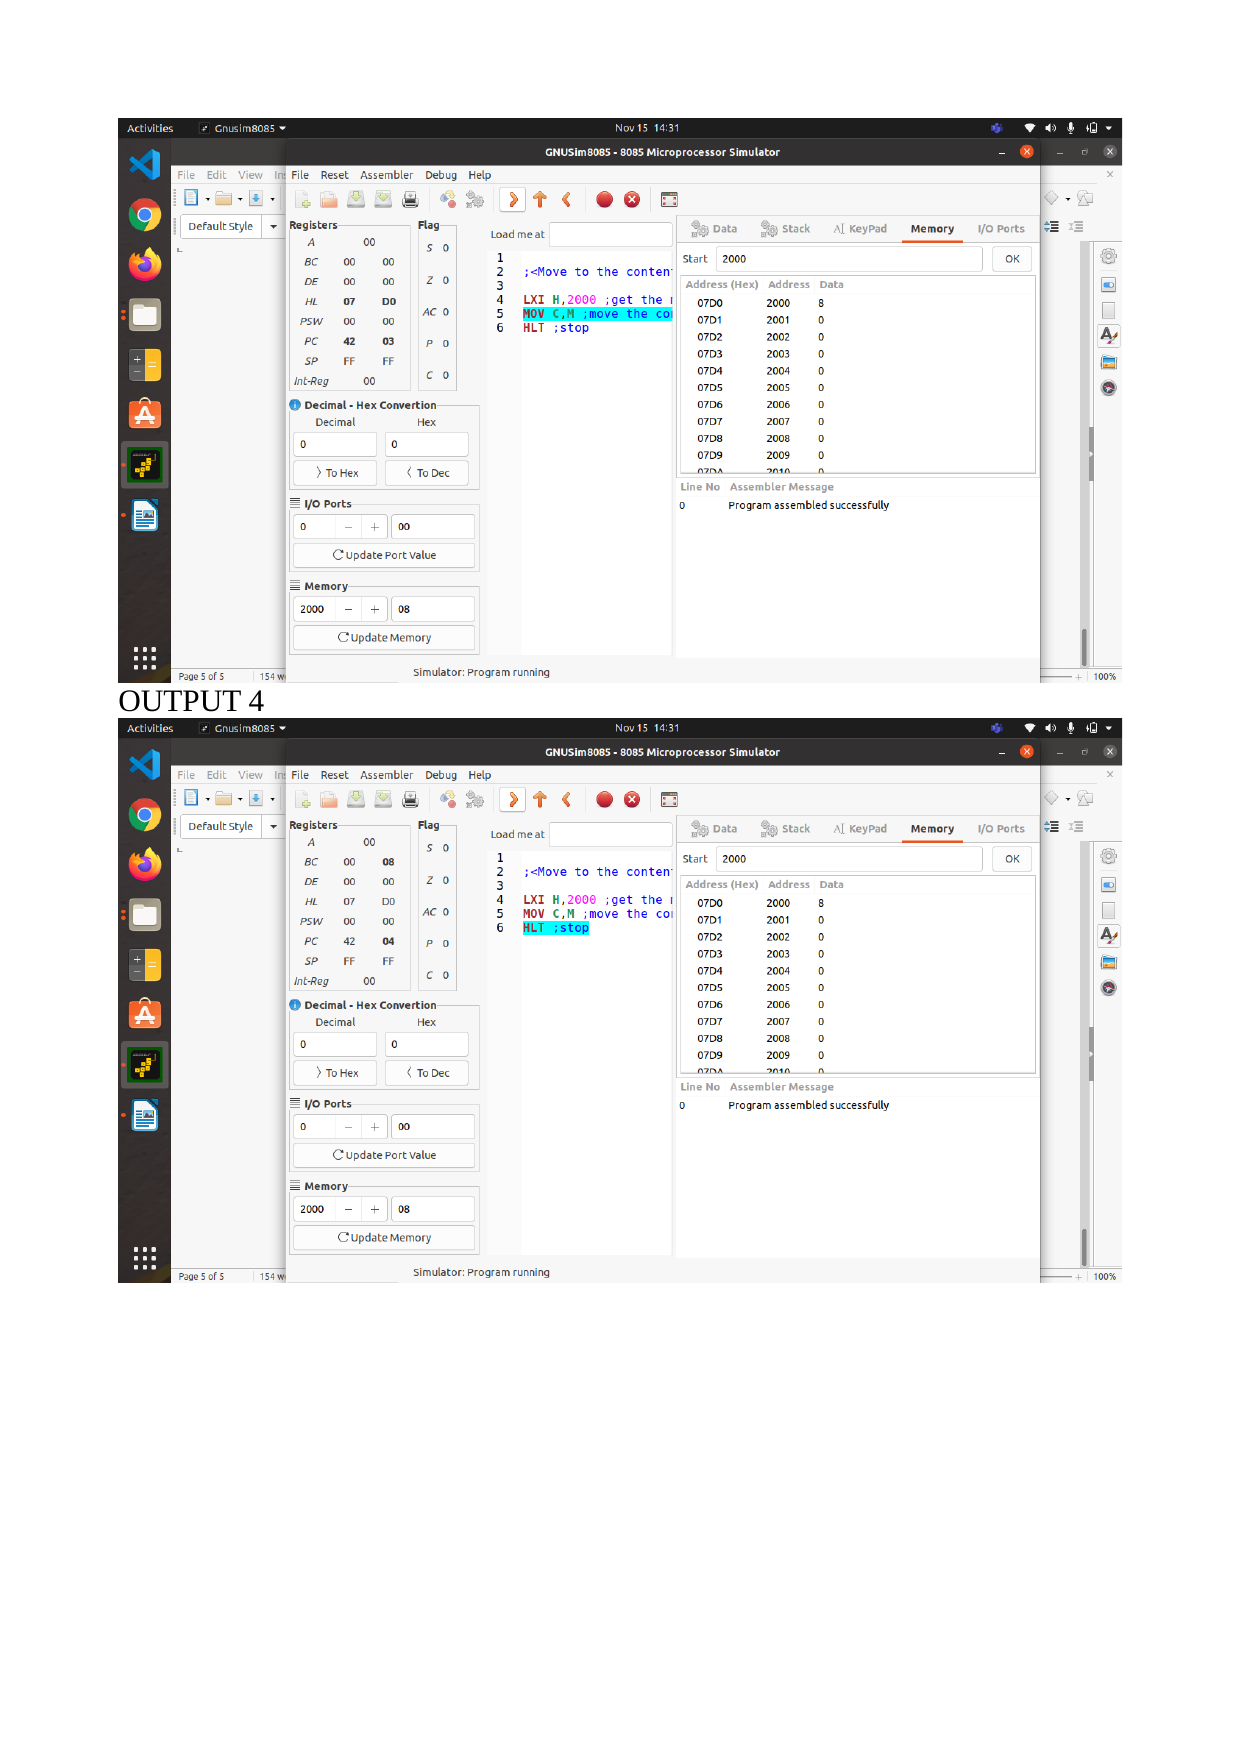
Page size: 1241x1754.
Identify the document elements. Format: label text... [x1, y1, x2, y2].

picture [118, 718, 1123, 1283]
text OUTPUT 4 [118, 683, 1122, 718]
picture [118, 118, 1123, 683]
